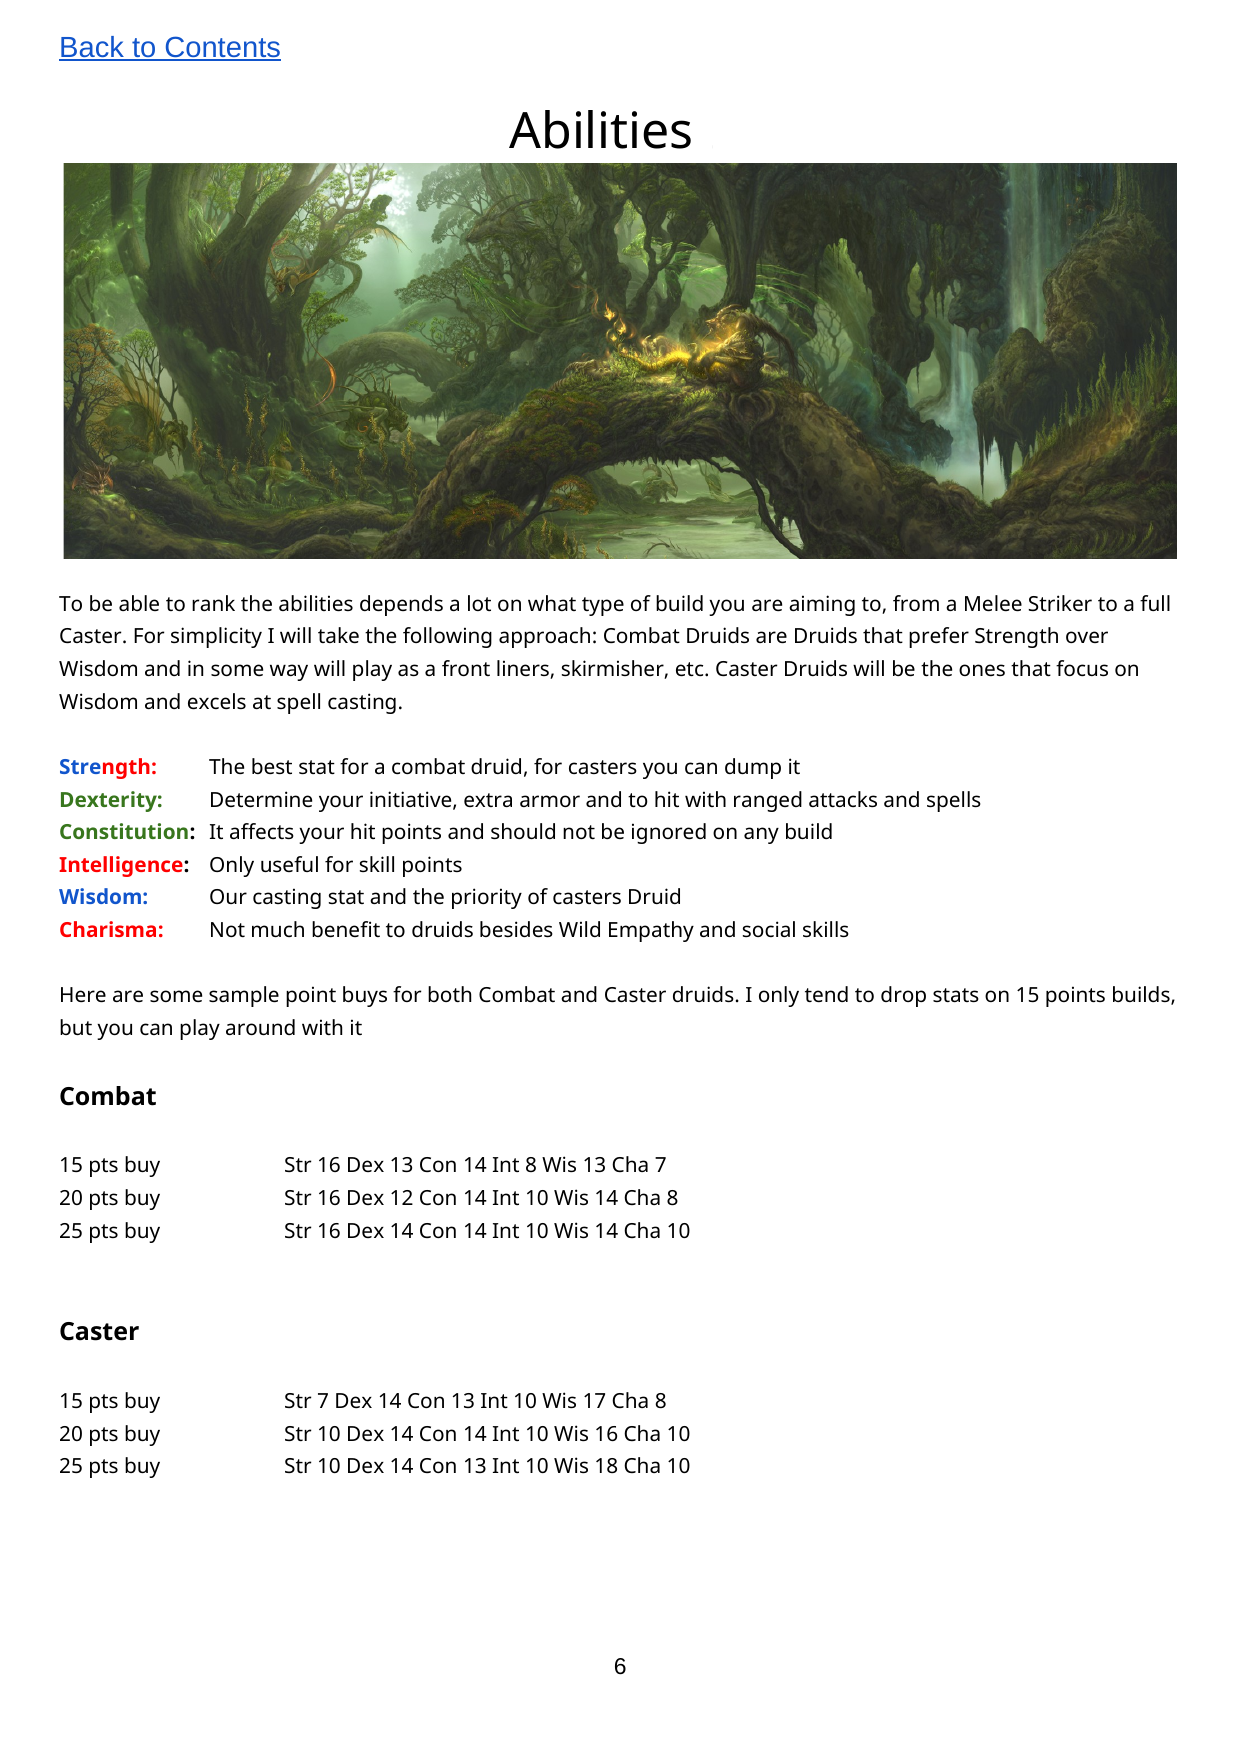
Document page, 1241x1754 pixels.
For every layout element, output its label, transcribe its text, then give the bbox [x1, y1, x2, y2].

subtitle Caster [59, 1314, 1181, 1348]
text Constitution: It affects your hit points and should not be ignored on any build [59, 817, 1181, 846]
title Here are some sample point buys for both Combat and Caster druids. I only tend to drop stats on 15 points builds, but you can play around with it [59, 980, 1181, 1041]
title Abilities [59, 95, 1181, 558]
text 20 pts buy Str 16 Dex 12 Con 14 Int 10 Wis 14 Cha 8 [59, 1183, 1181, 1212]
text Intelligence: Only useful for skill points [59, 850, 1181, 878]
subtitle Combat [59, 1078, 1181, 1112]
text 20 pts buy Str 10 Dex 14 Con 14 Int 10 Wis 16 Cha 10 [59, 1419, 1181, 1447]
text Strength: The best stat for a combat druid, for casters you can dump it [59, 752, 1181, 781]
text To be able to rank the abilities depends a lot on what type of build you are aiming to, from a Melee Striker to a full Caster. For simplicity I will take the following approach: Combat Druids are Druids that prefer Strength over Wisdom and in some way will play as a front liners, skirmisher, etc. Caster Druids will be the ones that focus on Wisdom and excels at spell casting. [59, 589, 1181, 715]
text 15 pts buy Str 7 Dex 14 Con 13 Int 10 Wis 17 Cha 8 [59, 1386, 1181, 1414]
picture [63, 163, 1177, 559]
text Charisma: Not much benefit to druids besides Wild Empathy and social skills [59, 915, 1181, 943]
text Wisdom: Our casting stat and the priority of casters Druid [59, 882, 1181, 911]
text 25 pts buy Str 16 Dex 14 Con 14 Int 10 Wis 14 Cha 10 [59, 1216, 1181, 1244]
text 25 pts buy Str 10 Dex 14 Con 13 Int 10 Wis 18 Cha 10 [59, 1451, 1181, 1480]
text 15 pts buy Str 16 Dex 13 Con 14 Int 8 Wis 13 Cha 7 [59, 1151, 1181, 1179]
text Dexterity: Determine your initiative, extra armor and to hit with ranged attacks and spells [59, 785, 1181, 813]
